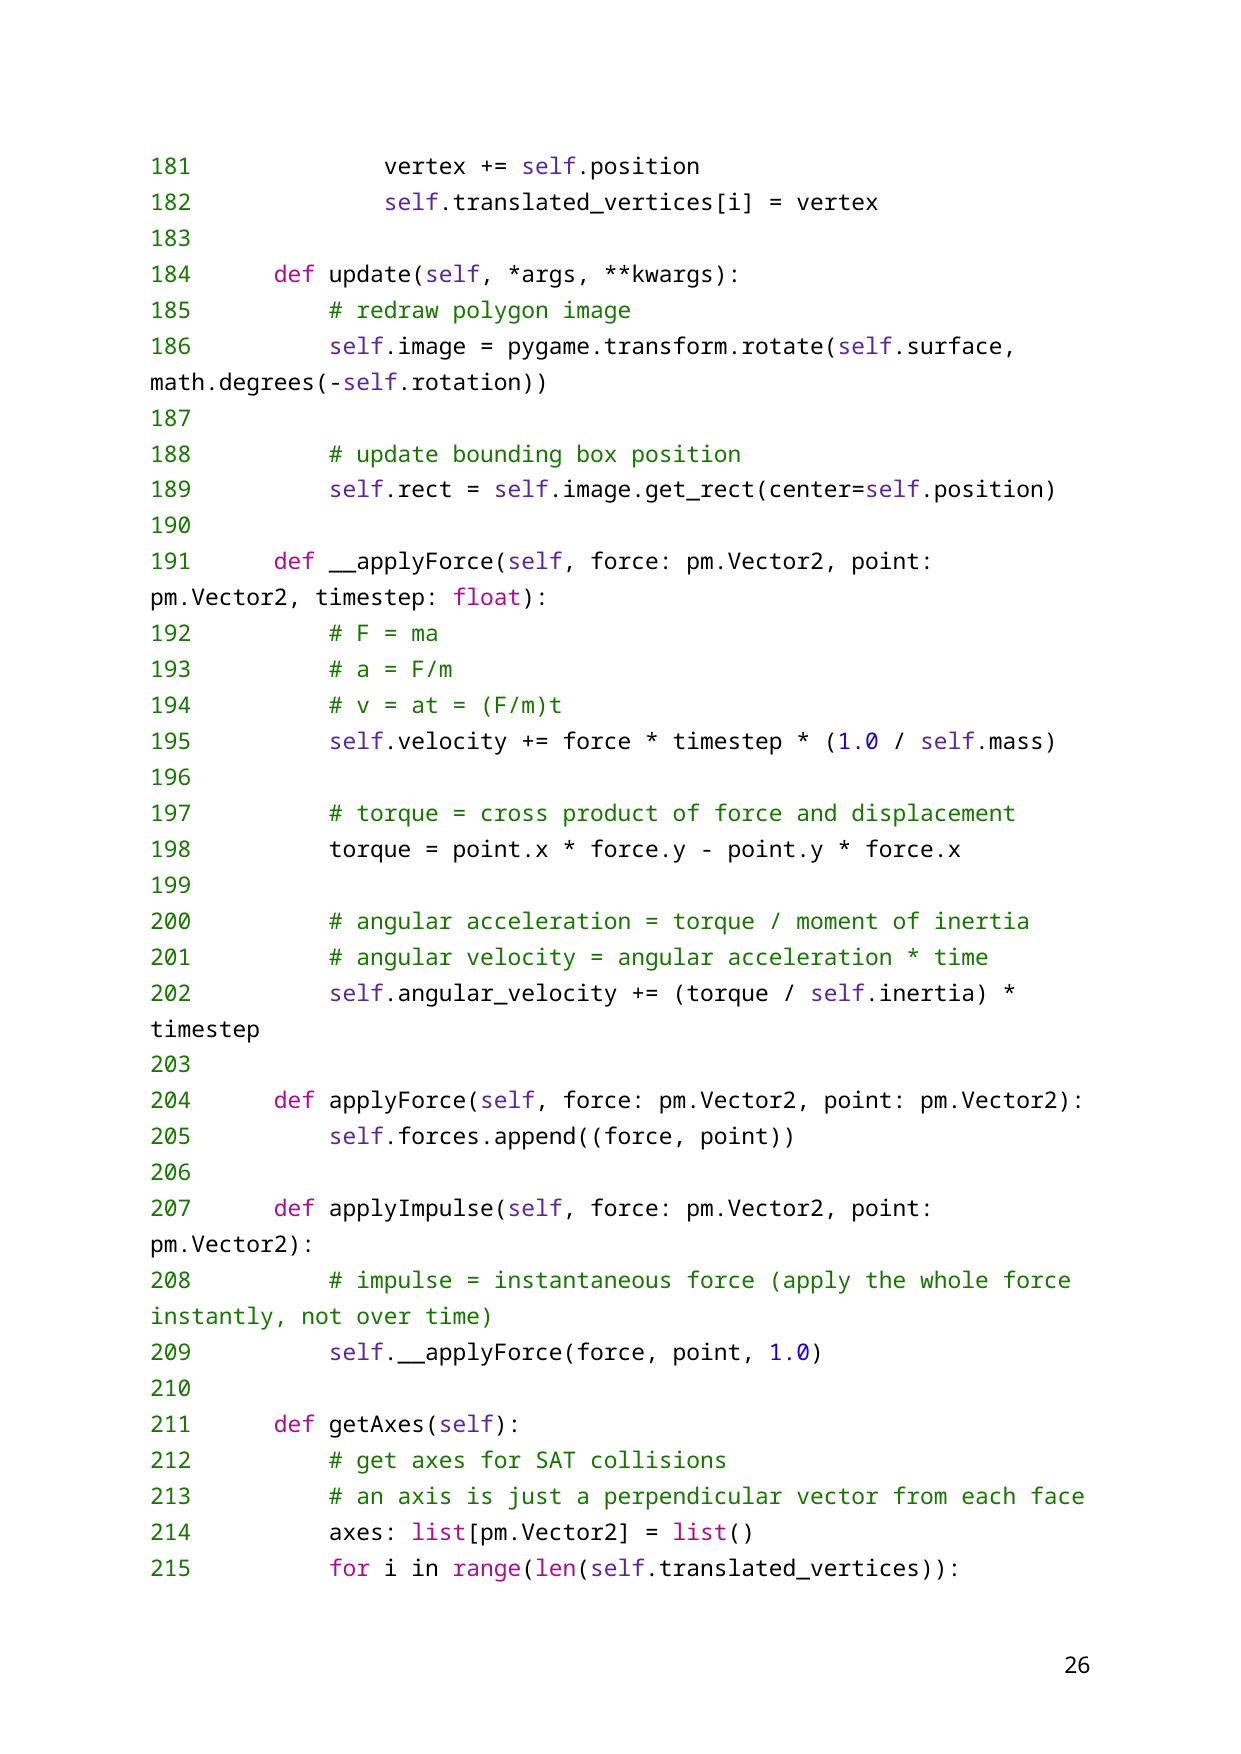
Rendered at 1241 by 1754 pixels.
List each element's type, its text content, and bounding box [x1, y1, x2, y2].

text 184 def update(self, *args, **kwargs): [150, 258, 1090, 289]
text 194 # v = at = (F/m)t [150, 689, 1090, 720]
text 207 def applyImpulse(self, force: pm.Vector2, point: pm.Vector2): [150, 1192, 1090, 1259]
text 214 axes: list[pm.Vector2] = list() [150, 1516, 1090, 1547]
text 181 vertex += self.position [150, 150, 1090, 181]
text 200 # angular acceleration = torque / moment of inertia [150, 905, 1090, 936]
text 212 # get axes for SAT collisions [150, 1444, 1090, 1475]
text 205 self.forces.append((force, point)) [150, 1120, 1090, 1152]
text 202 self.angular_velocity += (torque / self.inertia) * timestep [150, 977, 1090, 1044]
text 199 [150, 869, 1090, 900]
text 197 # torque = cross product of force and displacement [150, 797, 1090, 828]
text 192 # F = ma [150, 617, 1090, 648]
text 206 [150, 1156, 1090, 1187]
text 210 [150, 1372, 1090, 1403]
text 201 # angular velocity = angular acceleration * time [150, 941, 1090, 972]
text 185 # redraw polygon image [150, 294, 1090, 325]
text 204 def applyForce(self, force: pm.Vector2, point: pm.Vector2): [150, 1084, 1090, 1116]
text 203 [150, 1048, 1090, 1080]
text 215 for i in range(len(self.translated_vertices)): [150, 1552, 1090, 1583]
text 208 # impulse = instantaneous force (apply the whole force instantly, not over time) [150, 1264, 1090, 1331]
text 182 self.translated_vertices[i] = vertex [150, 186, 1090, 217]
text 186 self.image = pygame.transform.rotate(self.surface, math.degrees(-self.rotation)) [150, 330, 1090, 397]
text 195 self.velocity += force * timestep * (1.0 / self.mass) [150, 725, 1090, 756]
text 209 self.__applyForce(force, point, 1.0) [150, 1336, 1090, 1367]
text 190 [150, 509, 1090, 541]
text 187 [150, 402, 1090, 433]
text 188 # update bounding box position [150, 437, 1090, 469]
text 189 self.rect = self.image.get_rect(center=self.position) [150, 473, 1090, 505]
text 198 torque = point.x * force.y - point.y * force.x [150, 833, 1090, 864]
text 213 # an axis is just a perpendicular vector from each face [150, 1480, 1090, 1511]
text 211 def getAxes(self): [150, 1408, 1090, 1439]
text 196 [150, 761, 1090, 792]
text 191 def __applyForce(self, force: pm.Vector2, point: pm.Vector2, timestep: float): [150, 545, 1090, 612]
text 193 # a = F/m [150, 653, 1090, 684]
text 183 [150, 222, 1090, 253]
